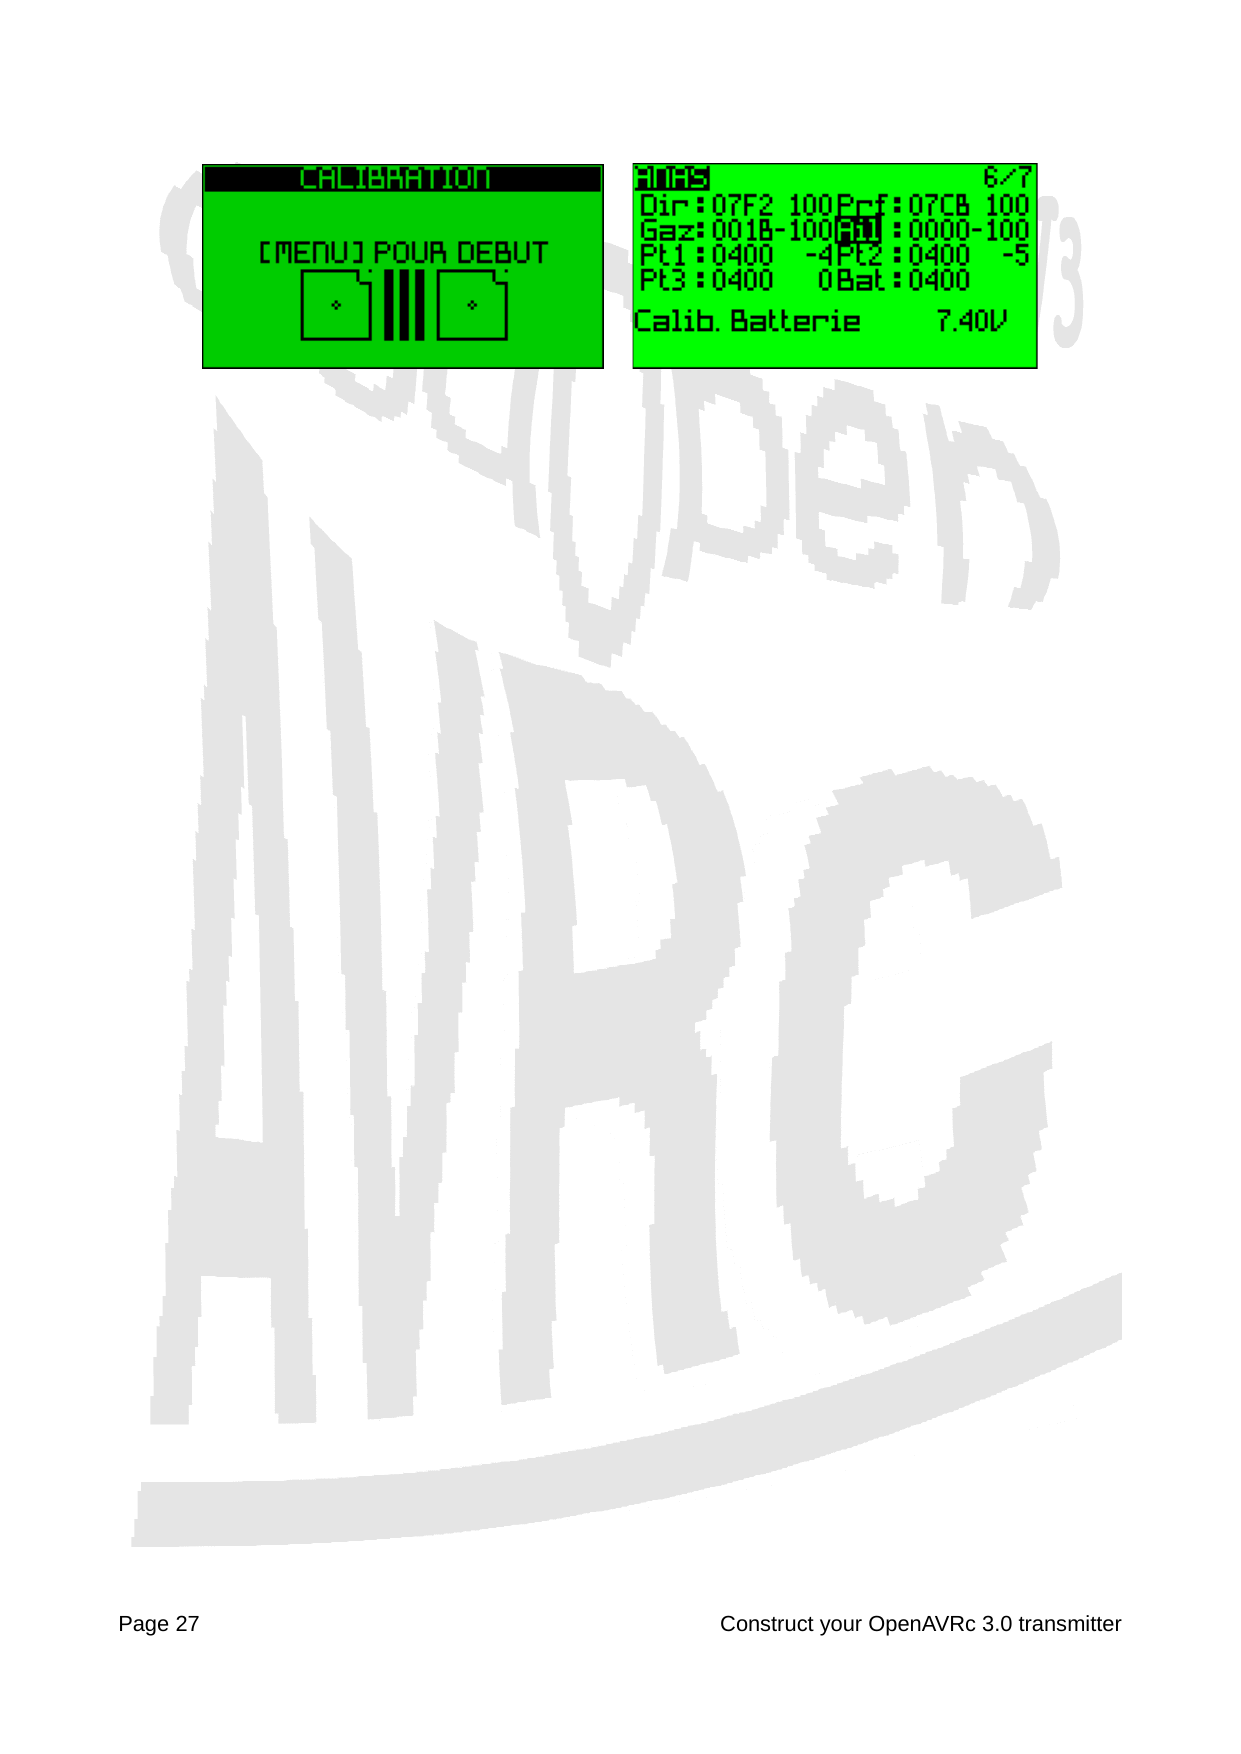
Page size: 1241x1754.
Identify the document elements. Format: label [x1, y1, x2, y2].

picture [632, 163, 1038, 369]
picture [202, 164, 604, 369]
